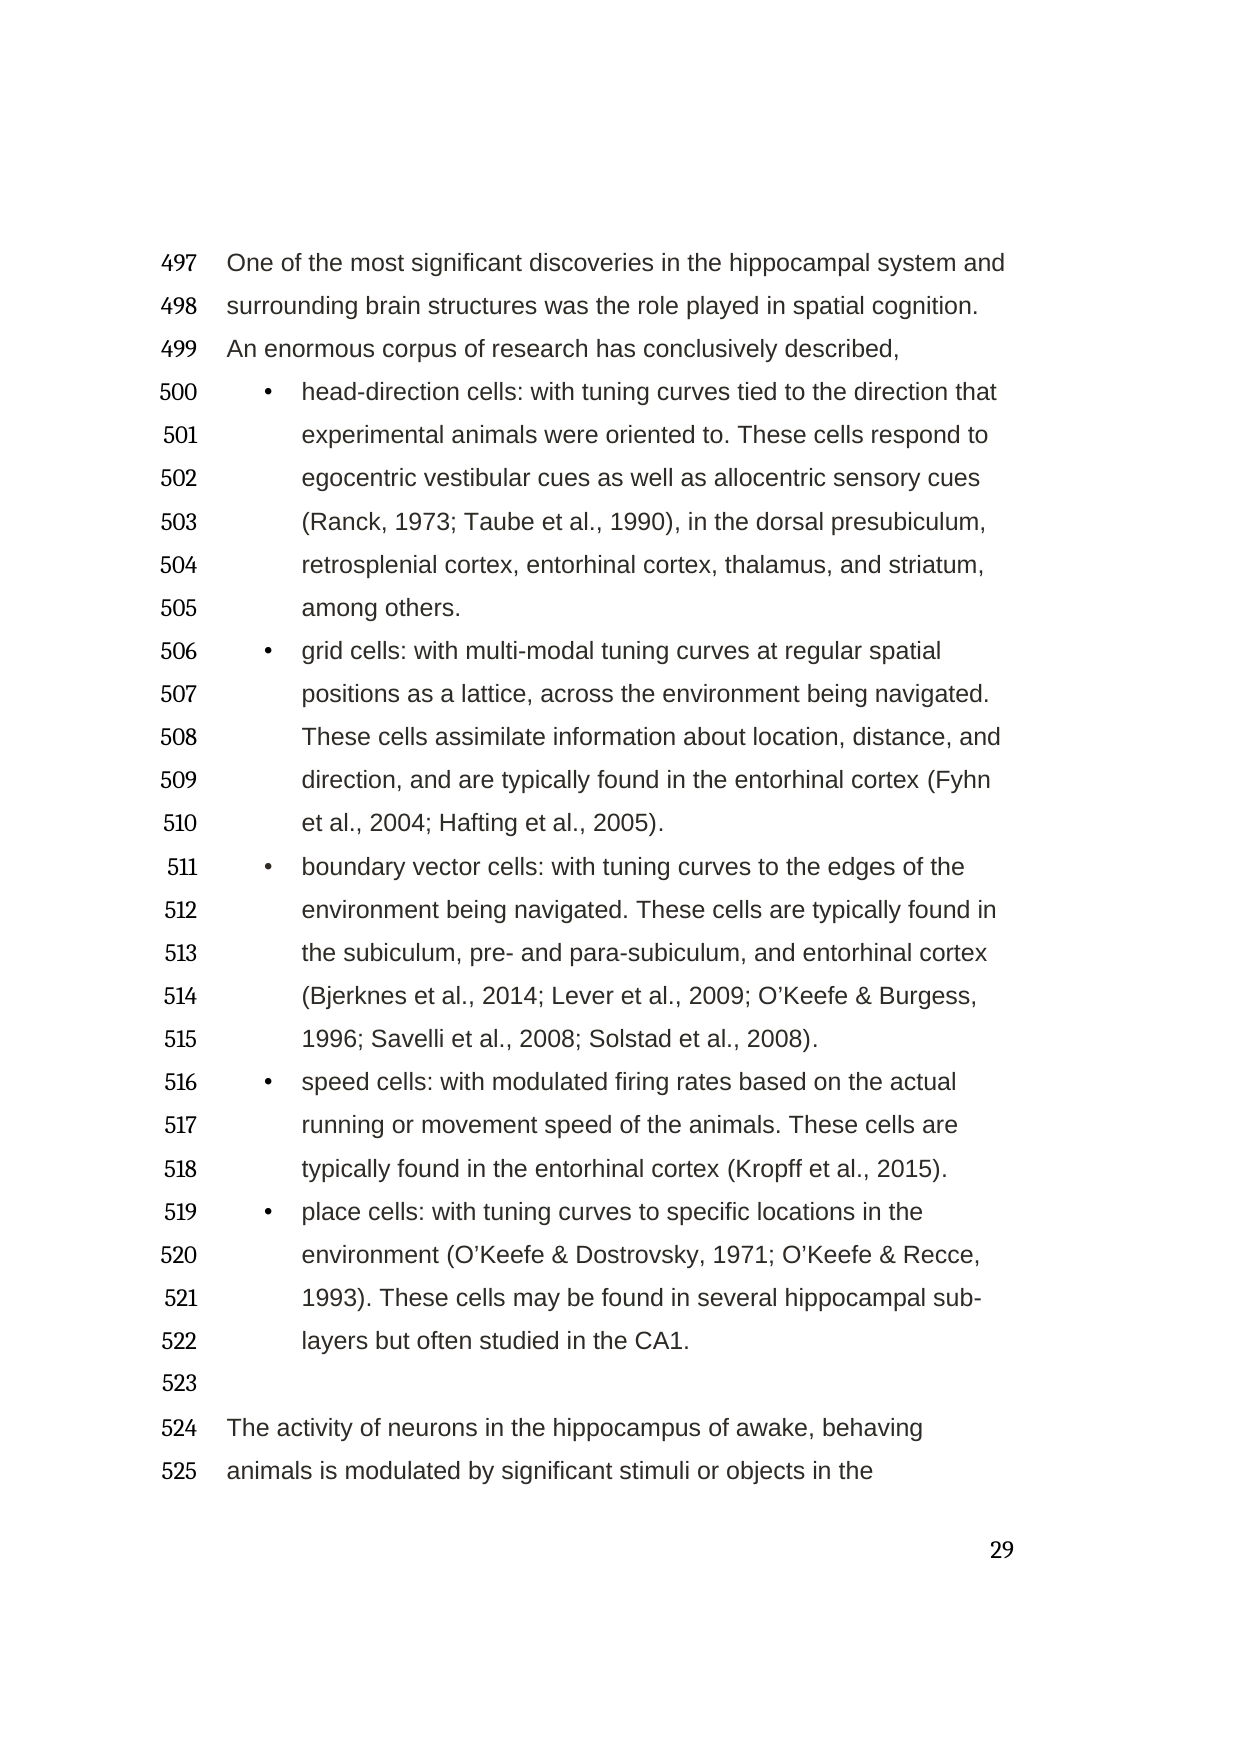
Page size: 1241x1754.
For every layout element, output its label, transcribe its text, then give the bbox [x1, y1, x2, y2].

list boundary vector cells: with tuning curves to the edges of the environment being navigated. These cells are typically found in the subiculum, pre- and para-subiculum, and entorhinal cortex (Bjerknes et al., 2014; Lever et al., 2009; O’Keefe & Burgess, 1996; Savelli et al., 2008; Solstad et al., 2008)⁠. [264, 852, 1014, 1053]
list speed cells: with modulated firing rates based on the actual running or movement speed of the animals. These cells are typically found in the entorhinal cortex (Kropff et al., 2015)⁠. [264, 1067, 1014, 1182]
list place cells: with tuning curves to specific locations in the environment (O’Keefe & Dostrovsky, 1971; O’Keefe & Recce, 1993)⁠. These cells may be found in several hippocampal sub-layers but often studied in the CA1. [264, 1197, 1014, 1355]
list grid cells: with multi-modal tuning curves at regular spatial positions as a lattice, across the environment being navigated. These cells assimilate information about location, distance, and direction, and are typically found in the entorhinal cortex (Fyhn et al., 2004; Hafting et al., 2005)⁠. [264, 636, 1014, 837]
text The activity of neurons in the hippocampus of awake, behaving animals is modulated by significant stimuli or objects in the [226, 1412, 1014, 1484]
text One of the most significant discoveries in the hippocampal system and surrounding brain structures was the role played in spatial cognition. An enormous corpus of research has conclusively described, [226, 248, 1014, 363]
list head-direction cells: with tuning curves tied to the direction that experimental animals were oriented to. These cells respond to egocentric vestibular cues as well as allocentric sensory cues (Ranck, 1973; Taube et al., 1990)⁠, in the dorsal presubiculum, retrosplenial cortex, entorhinal cortex, thalamus, and striatum, among others. [264, 377, 1014, 621]
